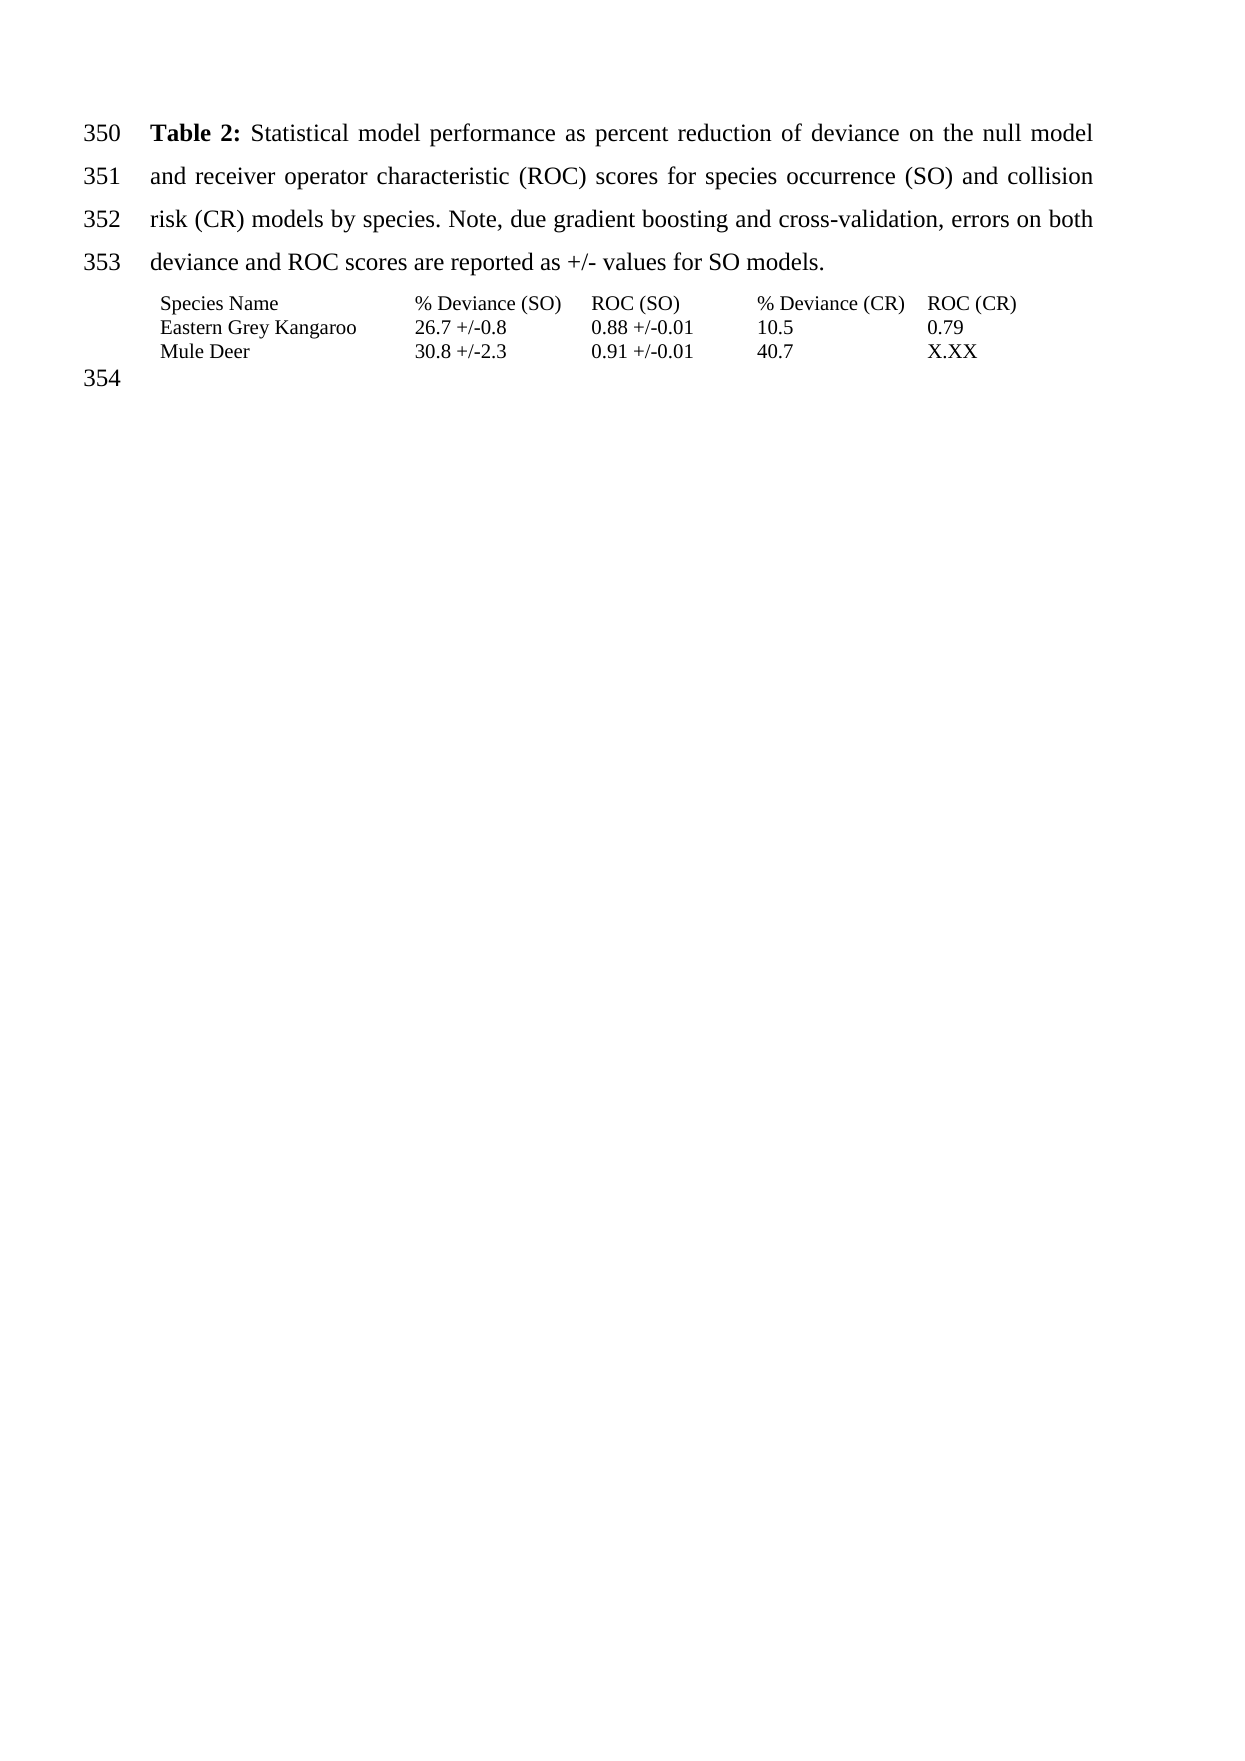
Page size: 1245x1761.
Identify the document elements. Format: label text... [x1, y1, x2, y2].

table_cell 26.7 +/-0.8 [405, 315, 581, 339]
table_cell 30.8 +/-2.3 [405, 339, 581, 363]
text Table 2: Statistical model performance as percent reduction of deviance on the null model and receiver operator characteristic (ROC) scores for species occurrence (SO) and collision risk (CR) models by species. Note, due gradient boosting and cross-validation, errors on both deviance and ROC scores are reported as +/- values for SO models. [150, 118, 1095, 276]
table_cell Mule Deer [150, 339, 404, 363]
table_cell 0.88 +/-0.01 [581, 315, 747, 339]
table_header % Deviance (CR) [747, 291, 917, 315]
table_header ROC (CR) [917, 291, 1095, 315]
table_cell 0.79 [917, 315, 1095, 339]
table_header % Deviance (SO) [405, 291, 581, 315]
table_cell 40.7 [747, 339, 917, 363]
table_header Species Name [150, 291, 404, 315]
table_cell X.XX [917, 339, 1095, 363]
table_cell Eastern Grey Kangaroo [150, 315, 404, 339]
table_header ROC (SO) [581, 291, 747, 315]
table_cell 0.91 +/-0.01 [581, 339, 747, 363]
table_cell 10.5 [747, 315, 917, 339]
